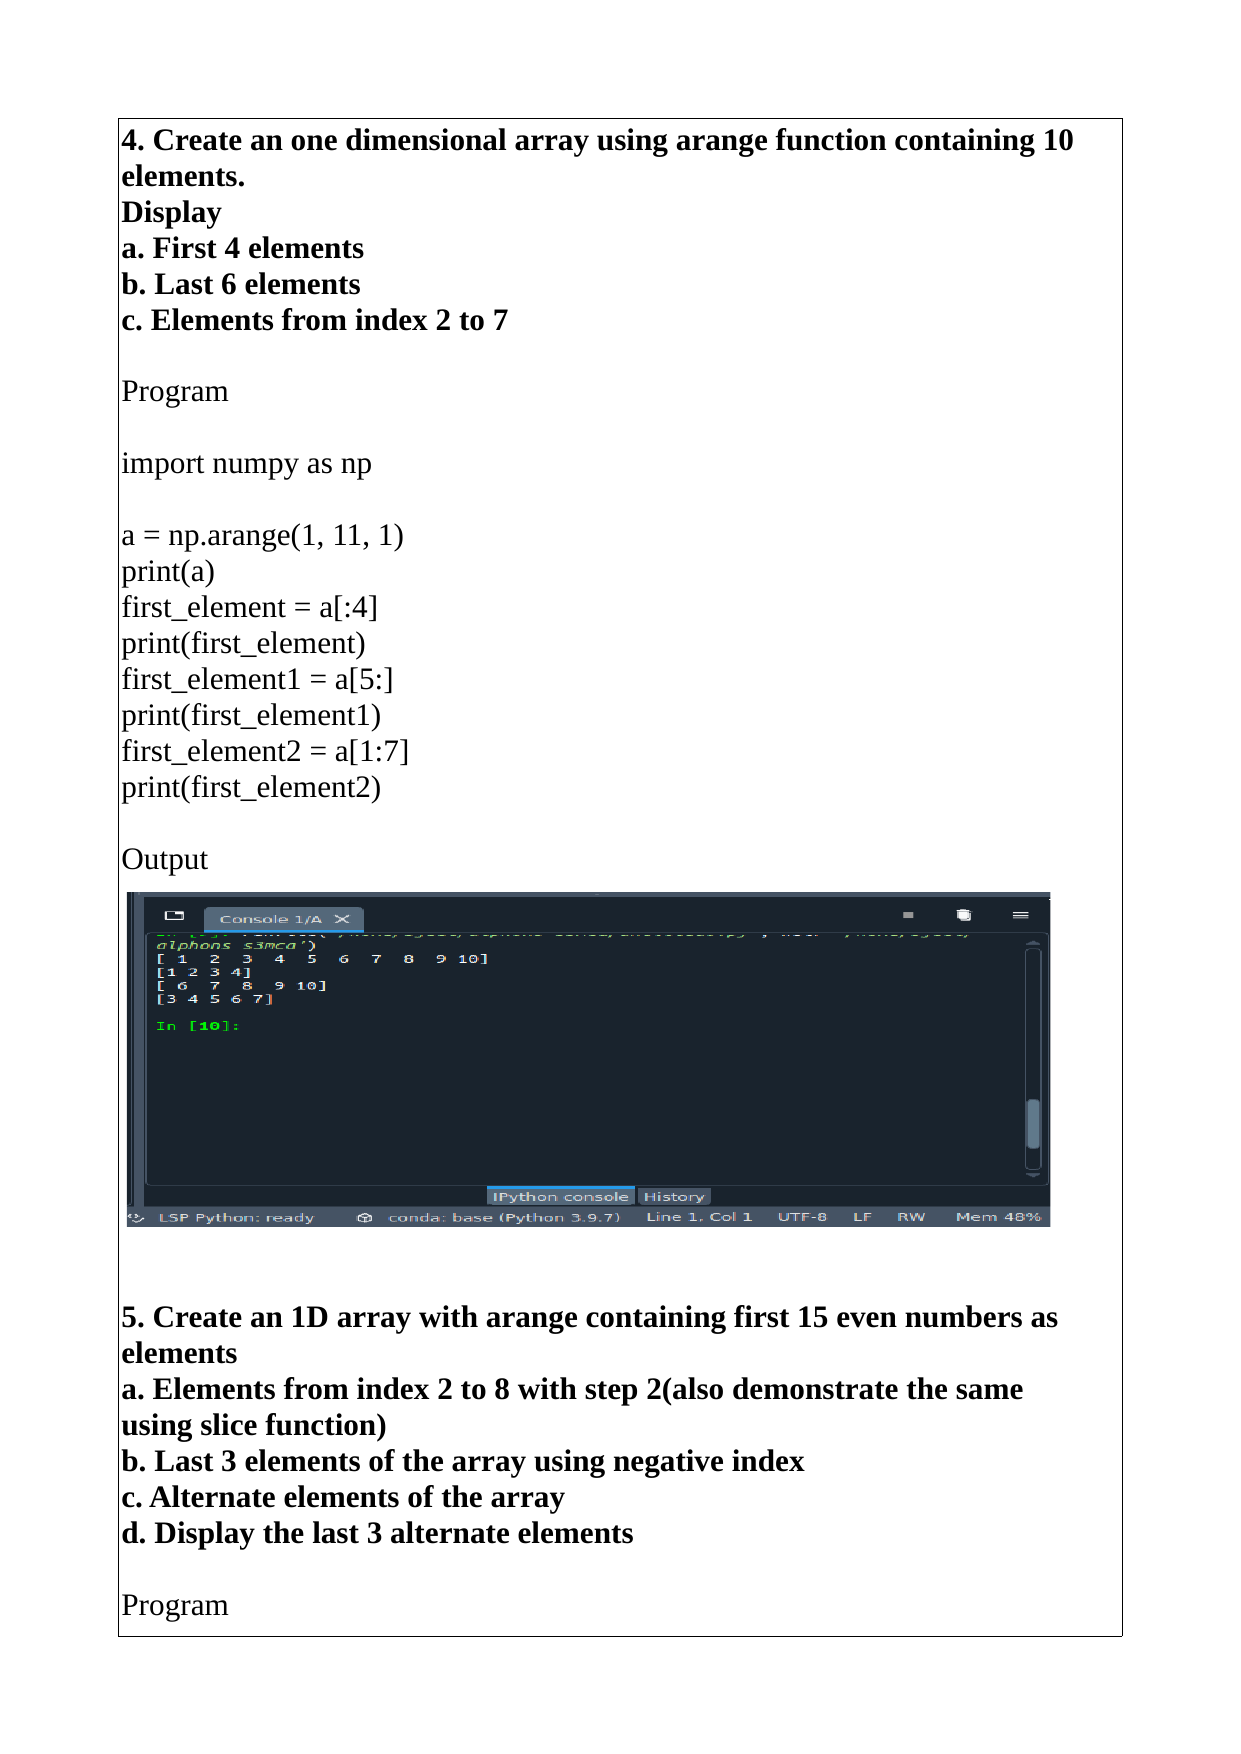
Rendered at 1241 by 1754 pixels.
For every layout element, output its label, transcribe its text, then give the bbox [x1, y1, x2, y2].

text c. Elements from index 2 to 7 [121, 301, 1119, 337]
text first_element2 = a[1:7] [121, 732, 1119, 768]
text Program [121, 1586, 1119, 1622]
text a. First 4 elements [121, 229, 1119, 265]
text d. Display the last 3 alternate elements [121, 1514, 1119, 1550]
text first_element = a[:4] [121, 588, 1119, 624]
text Output [121, 840, 1119, 876]
text b. Last 6 elements [121, 265, 1119, 301]
text c. Alternate elements of the array [121, 1478, 1119, 1514]
text a. Elements from index 2 to 8 with step 2(also demonstrate the same [121, 1371, 1119, 1406]
text a = np.arange(1, 11, 1) [121, 516, 1119, 552]
text print(a) [121, 552, 1119, 588]
text first_element1 = a[5:] [121, 660, 1119, 696]
text 4. Create an one dimensional array using arange function containing 10 elements. [121, 121, 1119, 193]
text 5. Create an 1D array with arange containing first 15 even numbers as elements [121, 1299, 1119, 1371]
text print(first_element1) [121, 696, 1119, 732]
text Program [121, 373, 1119, 409]
text import numpy as np [121, 444, 1119, 481]
text print(first_element) [121, 624, 1119, 660]
text b. Last 3 elements of the array using negative index [121, 1442, 1119, 1478]
text print(first_element2) [121, 768, 1119, 804]
text using slice function) [121, 1406, 1119, 1442]
text Display [121, 193, 1119, 229]
